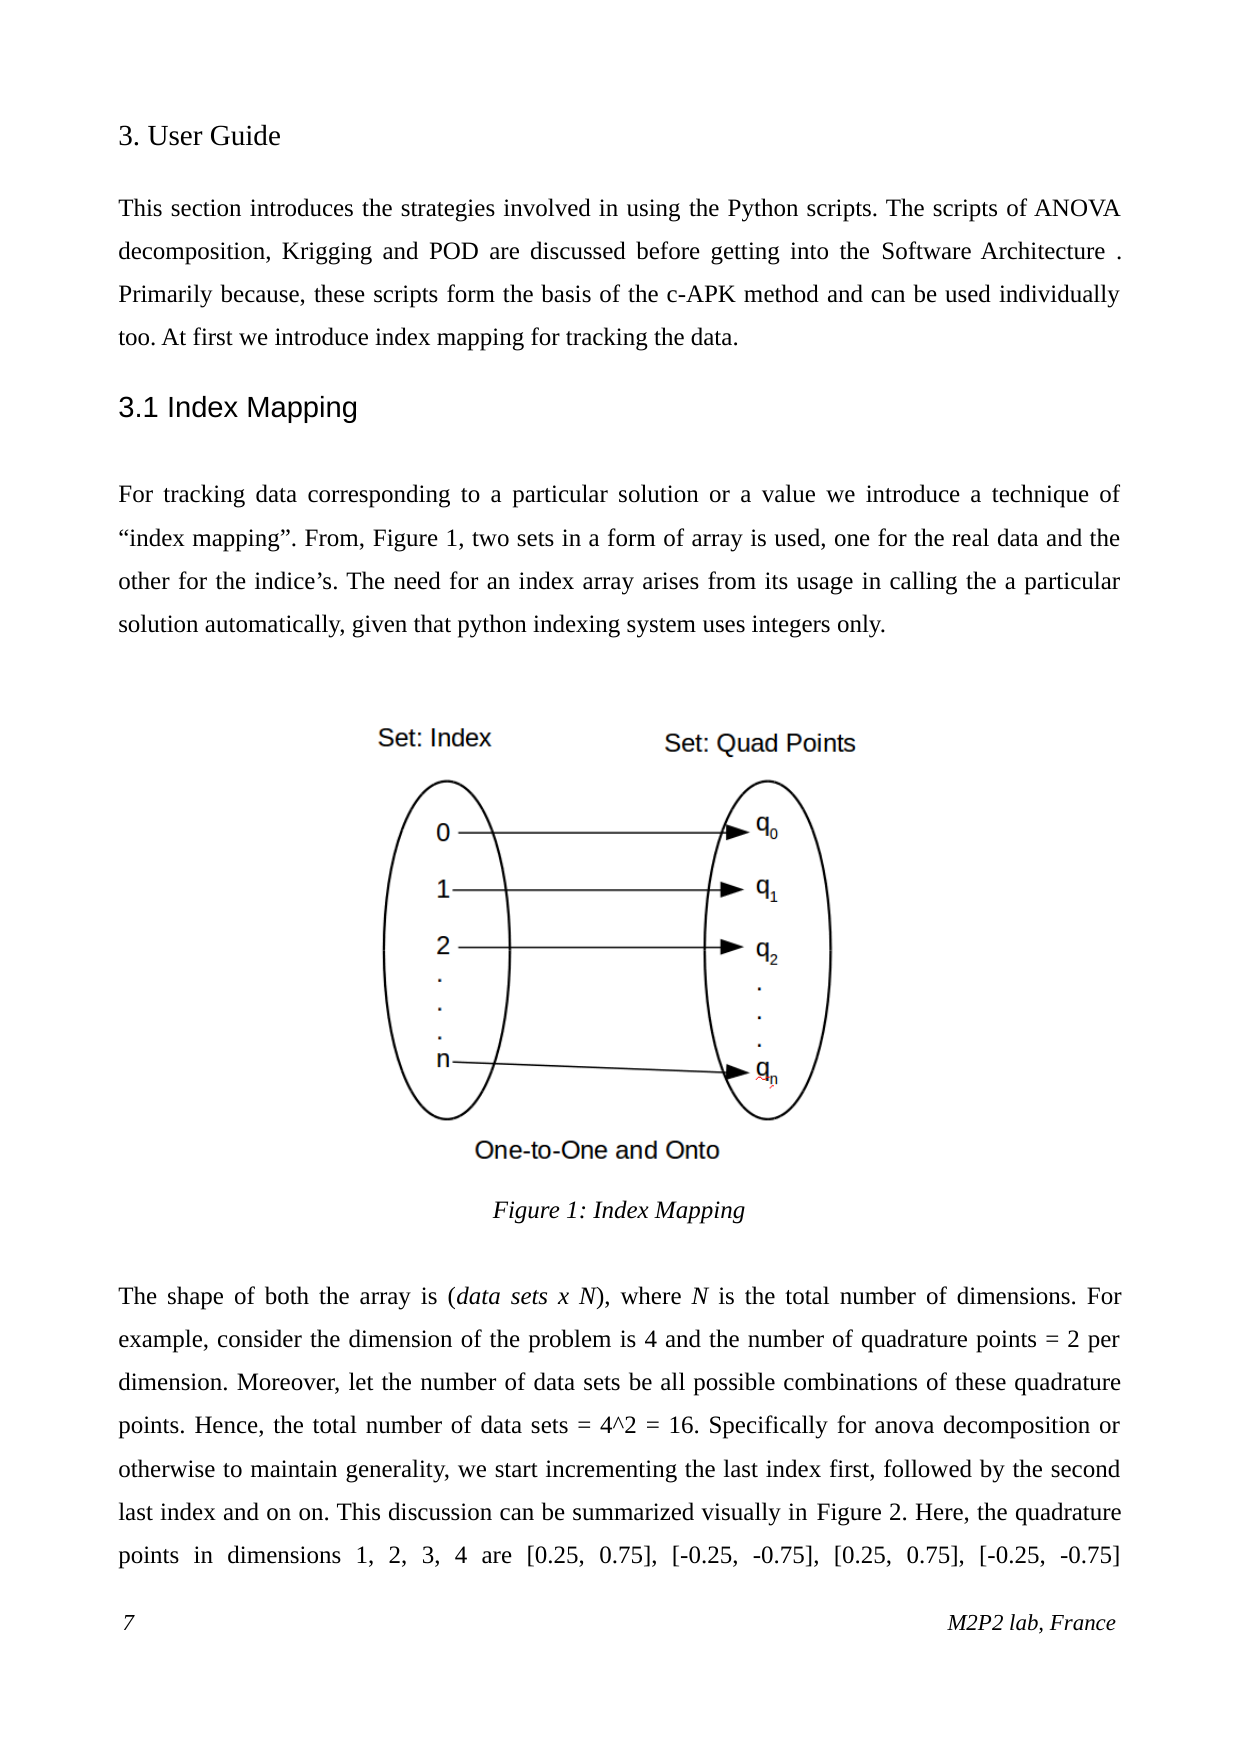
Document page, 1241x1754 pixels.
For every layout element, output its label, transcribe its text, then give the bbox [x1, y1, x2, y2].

subtitle 3.1 Index Mapping [118, 390, 1122, 424]
text The shape of both the array is (data sets x N), where N is the total number of dimensions. For example, consider the dimension of the problem is 4 and the number of quadrature points = 2 per dimension. Moreover, let the number of data sets be all possible combinations of these quadrature points. Hence, the total number of data sets = 4^2 = 16. Specifically for anova decomposition or otherwise to maintain generality, we start incrementing the last index first, followed by the second last index and on on. This discussion can be summarized visually in Figure 2. Here, the quadrature points in dimensions 1, 2, 3, 4 are [0.25, 0.75], [-0.25, -0.75], [0.25, 0.75], [-0.25, -0.75] [118, 1281, 1122, 1569]
subtitle 3. User Guide [118, 118, 1122, 152]
text For tracking data corresponding to a particular solution or a value we introduce a technique of “index mapping”. From, Figure 1, two sets in a form of array is used, one for the real data and the other for the indice’s. The need for an index array arises from its usage in calling the a particular solution automatically, given that python indexing system uses integers only. [118, 479, 1122, 638]
picture [352, 707, 889, 1195]
text This section introduces the strategies involved in using the Python scripts. The scripts of ANOVA decomposition, Krigging and POD are discussed before getting into the Software Architecture . Primarily because, these scripts form the basis of the c-APK method and can be used individually too. At first we introduce index mapping for tracking the data. [118, 193, 1122, 351]
text Figure 1: Index Mapping [352, 1195, 888, 1224]
